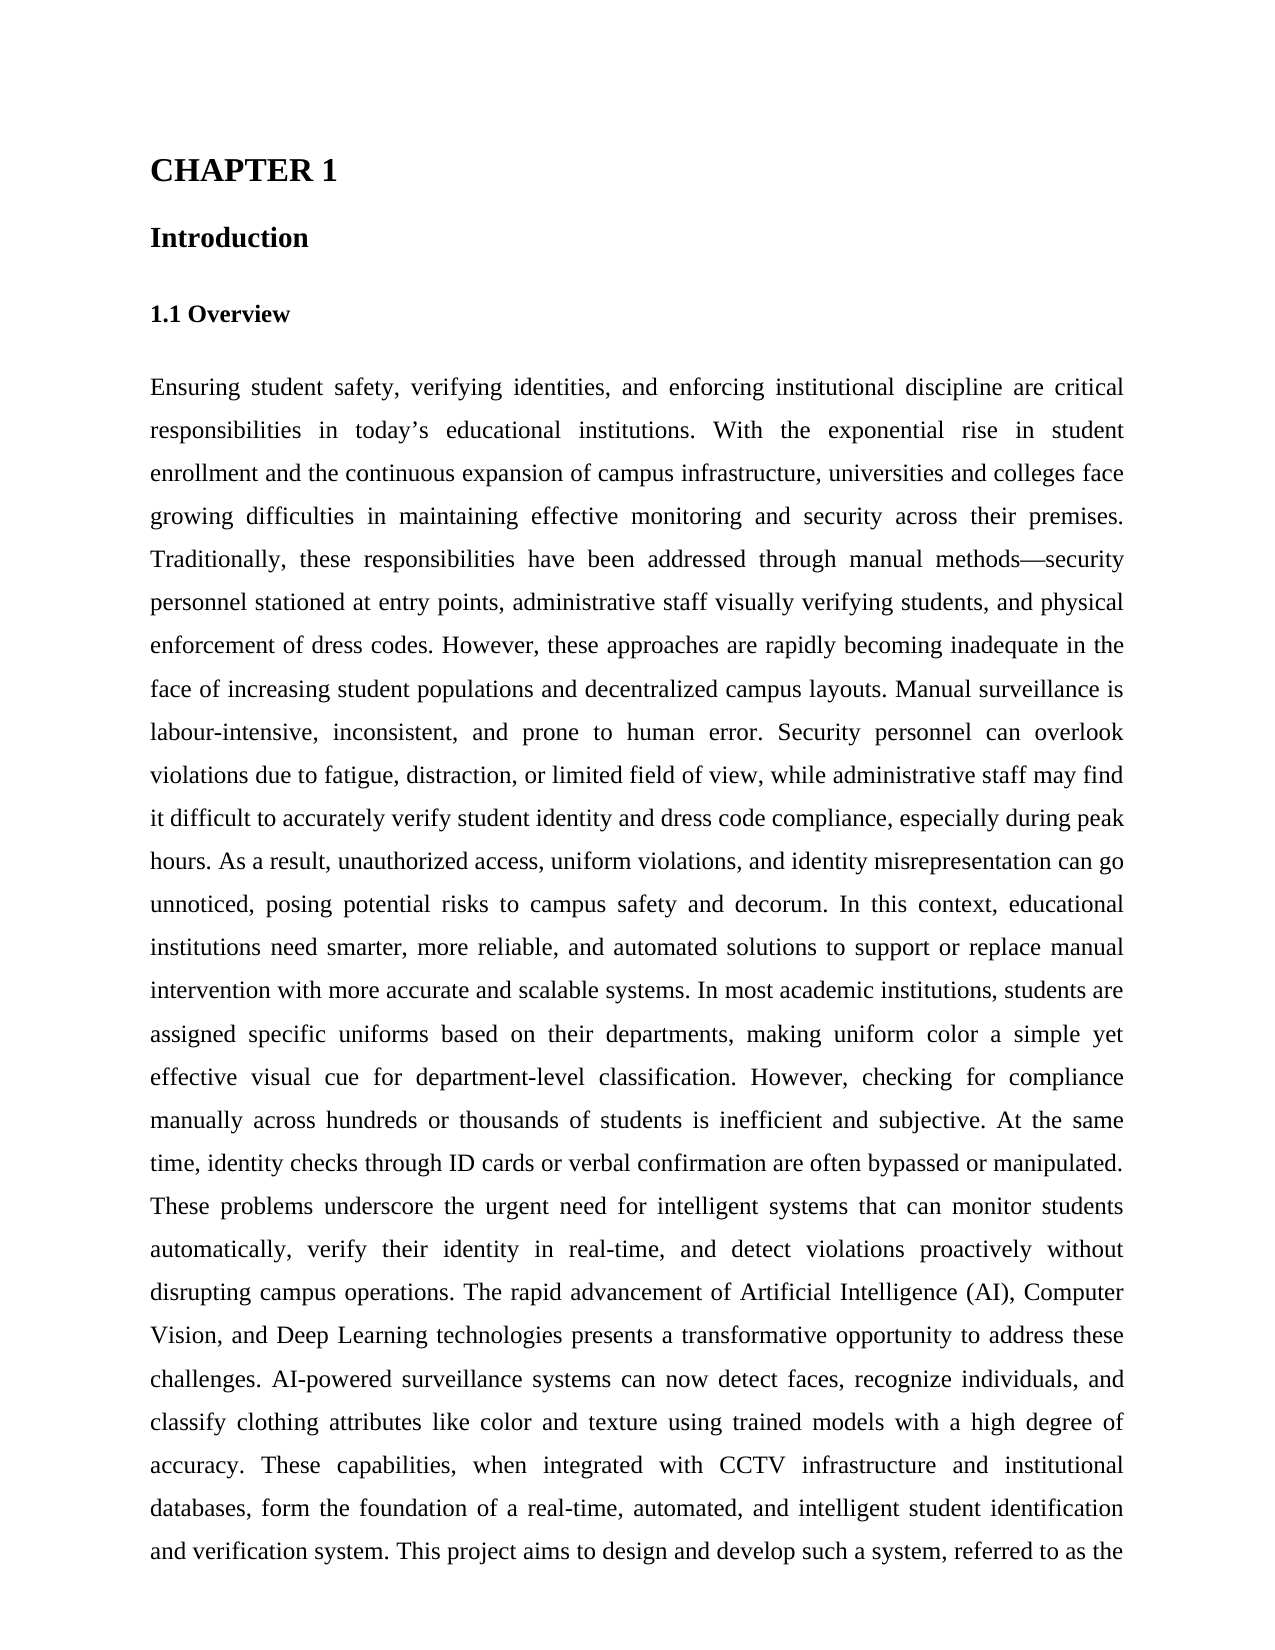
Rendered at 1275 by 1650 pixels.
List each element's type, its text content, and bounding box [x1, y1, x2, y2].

text Introduction [150, 220, 1125, 253]
subtitle 1.1 Overview [150, 299, 1125, 328]
text CHAPTER 1 [150, 150, 1125, 188]
subtitle Ensuring student safety, verifying identities, and enforcing institutional discipline are critical responsibilities in today’s educational institutions. With the exponential rise in student enrollment and the continuous expansion of campus infrastructure, universities and colleges face growing difficulties in maintaining effective monitoring and security across their premises. Traditionally, these responsibilities have been addressed through manual methods—security personnel stationed at entry points, administrative staff visually verifying students, and physical enforcement of dress codes. However, these approaches are rapidly becoming inadequate in the face of increasing student populations and decentralized campus layouts. Manual surveillance is labour-intensive, inconsistent, and prone to human error. Security personnel can overlook violations due to fatigue, distraction, or limited field of view, while administrative staff may find it difficult to accurately verify student identity and dress code compliance, especially during peak hours. As a result, unauthorized access, uniform violations, and identity misrepresentation can go unnoticed, posing potential risks to campus safety and decorum. In this context, educational institutions need smarter, more reliable, and automated solutions to support or replace manual intervention with more accurate and scalable systems. In most academic institutions, students are assigned specific uniforms based on their departments, making uniform color a simple yet effective visual cue for department-level classification. However, checking for compliance manually across hundreds or thousands of students is inefficient and subjective. At the same time, identity checks through ID cards or verbal confirmation are often bypassed or manipulated. These problems underscore the urgent need for intelligent systems that can monitor students automatically, verify their identity in real-time, and detect violations proactively without disrupting campus operations. The rapid advancement of Artificial Intelligence (AI), Computer Vision, and Deep Learning technologies presents a transformative opportunity to address these challenges. AI-powered surveillance systems can now detect faces, recognize individuals, and classify clothing attributes like color and texture using trained models with a high degree of accuracy. These capabilities, when integrated with CCTV infrastructure and institutional databases, form the foundation of a real-time, automated, and intelligent student identification and verification system. This project aims to design and develop such a system, referred to as the [150, 372, 1125, 1565]
